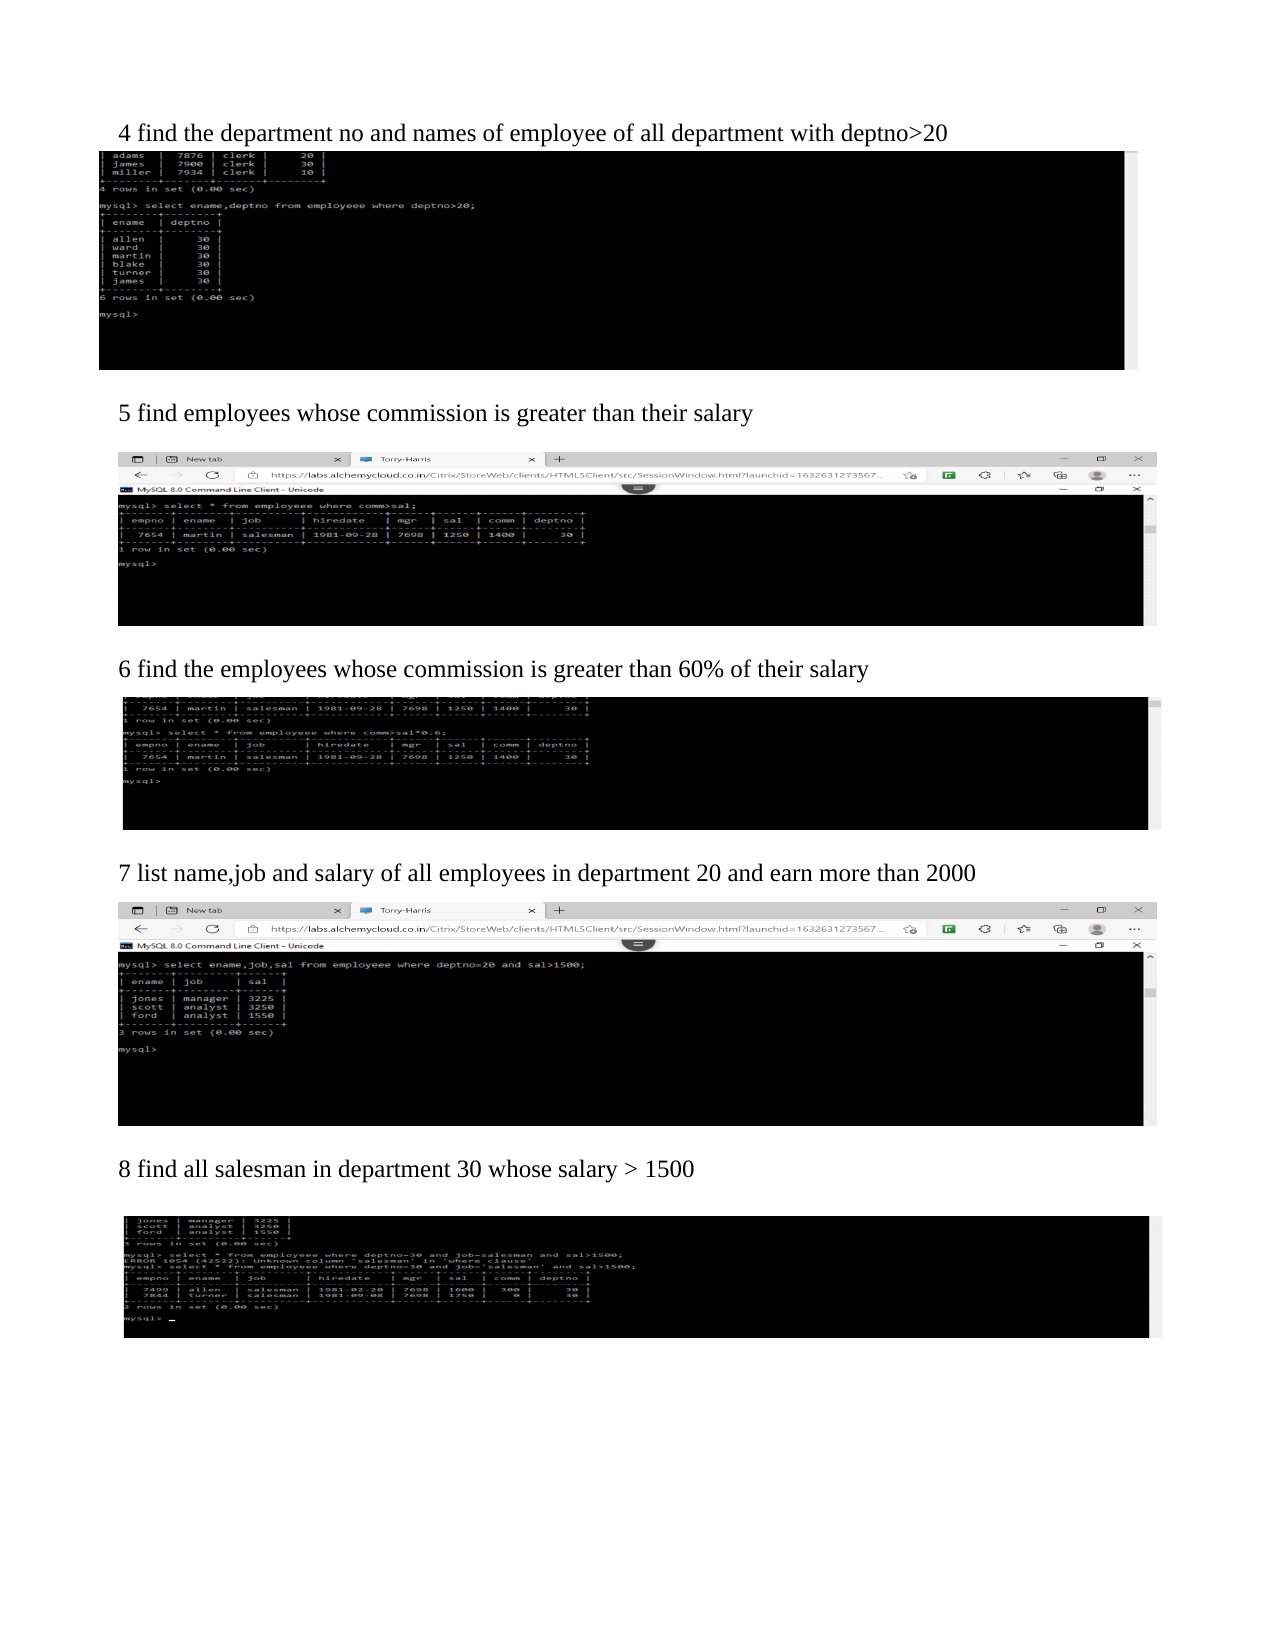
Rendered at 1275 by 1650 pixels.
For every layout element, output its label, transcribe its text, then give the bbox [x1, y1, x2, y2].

picture [123, 1216, 1163, 1338]
text 8 find all salesman in department 30 whose salary > 1500 [118, 1154, 1157, 1183]
picture [118, 902, 1157, 1126]
text 7 list name,job and salary of all employees in department 20 and earn more than 2000 [118, 858, 1157, 887]
picture [99, 151, 1138, 370]
text 6 find the employees whose commission is greater than 60% of their salary [118, 654, 1157, 683]
picture [122, 697, 1162, 830]
text 5 find employees whose commission is greater than their salary [118, 398, 1157, 427]
picture [118, 452, 1157, 626]
text 4 find the department no and names of employee of all department with deptno>20 [118, 118, 1157, 147]
